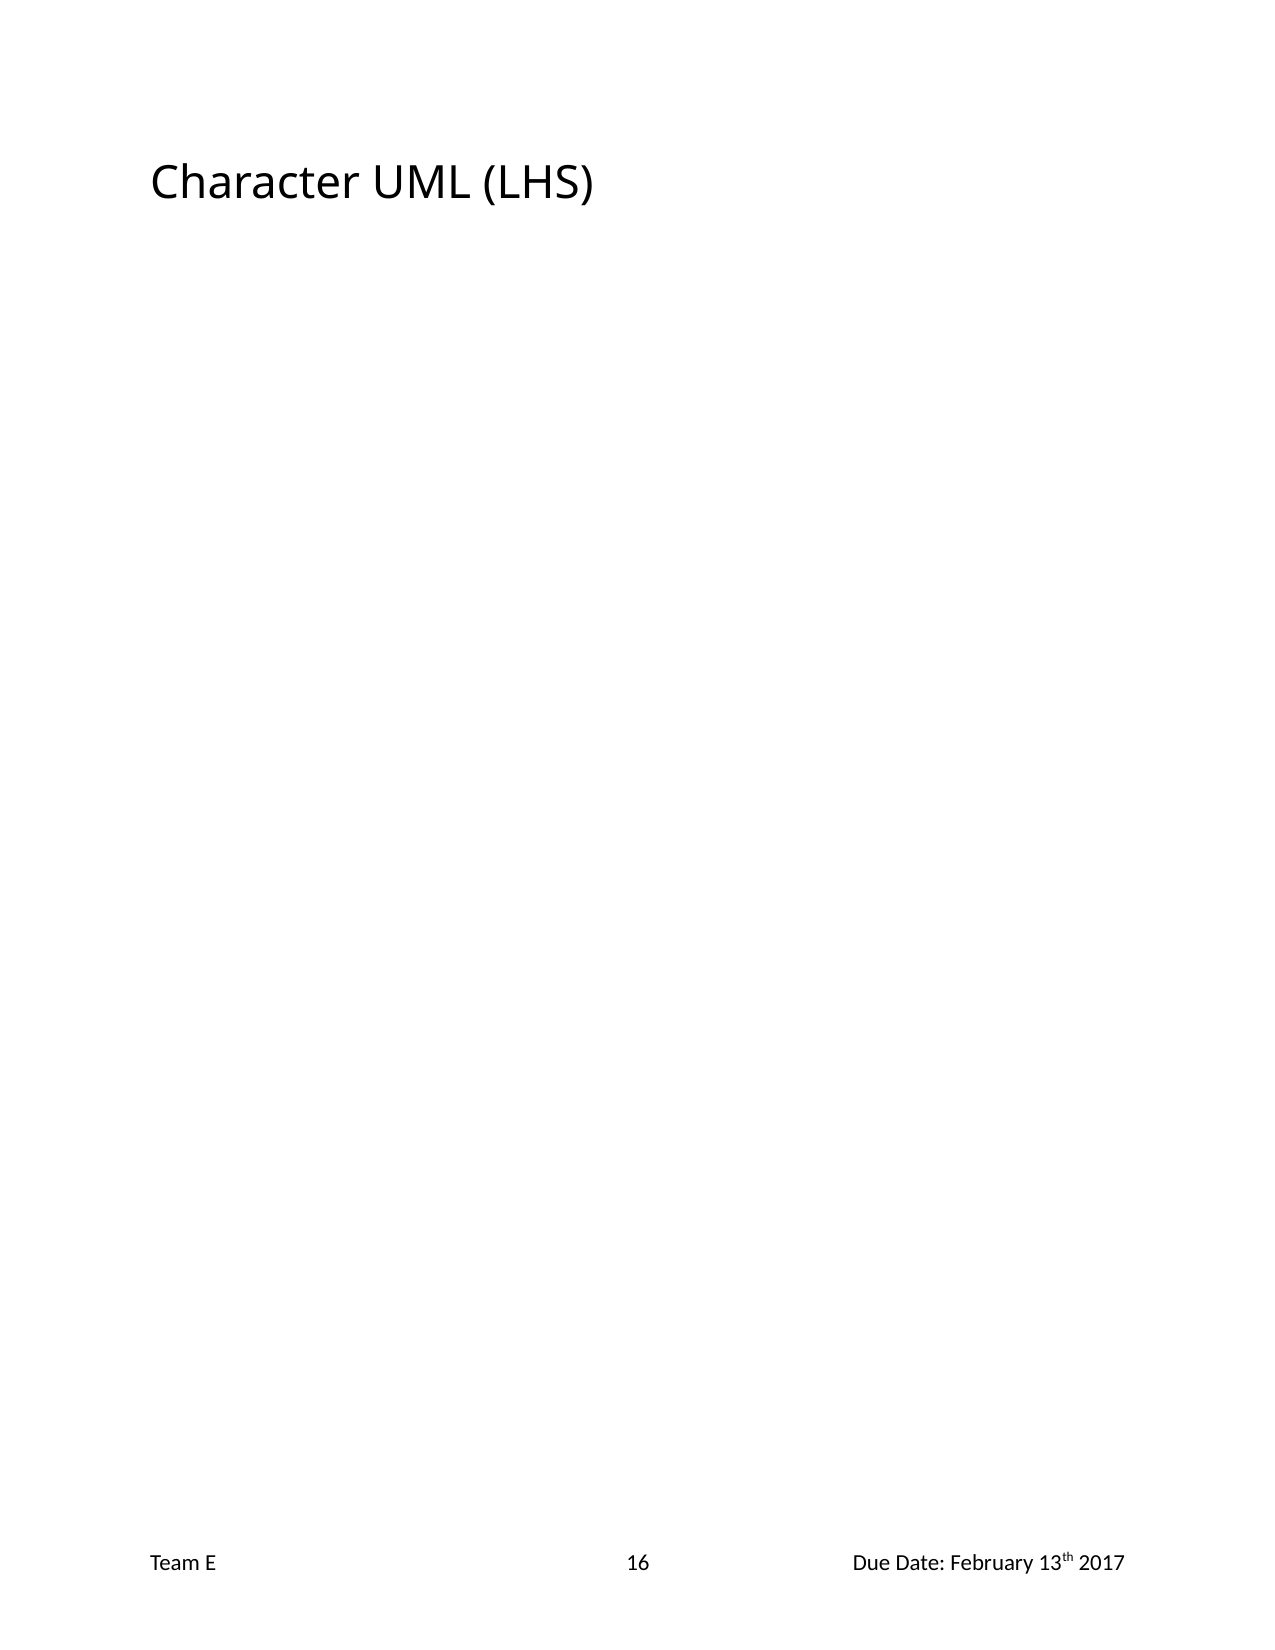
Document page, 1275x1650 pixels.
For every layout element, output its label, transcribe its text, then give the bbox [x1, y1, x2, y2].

list Character UML (LHS) [150, 150, 1125, 212]
